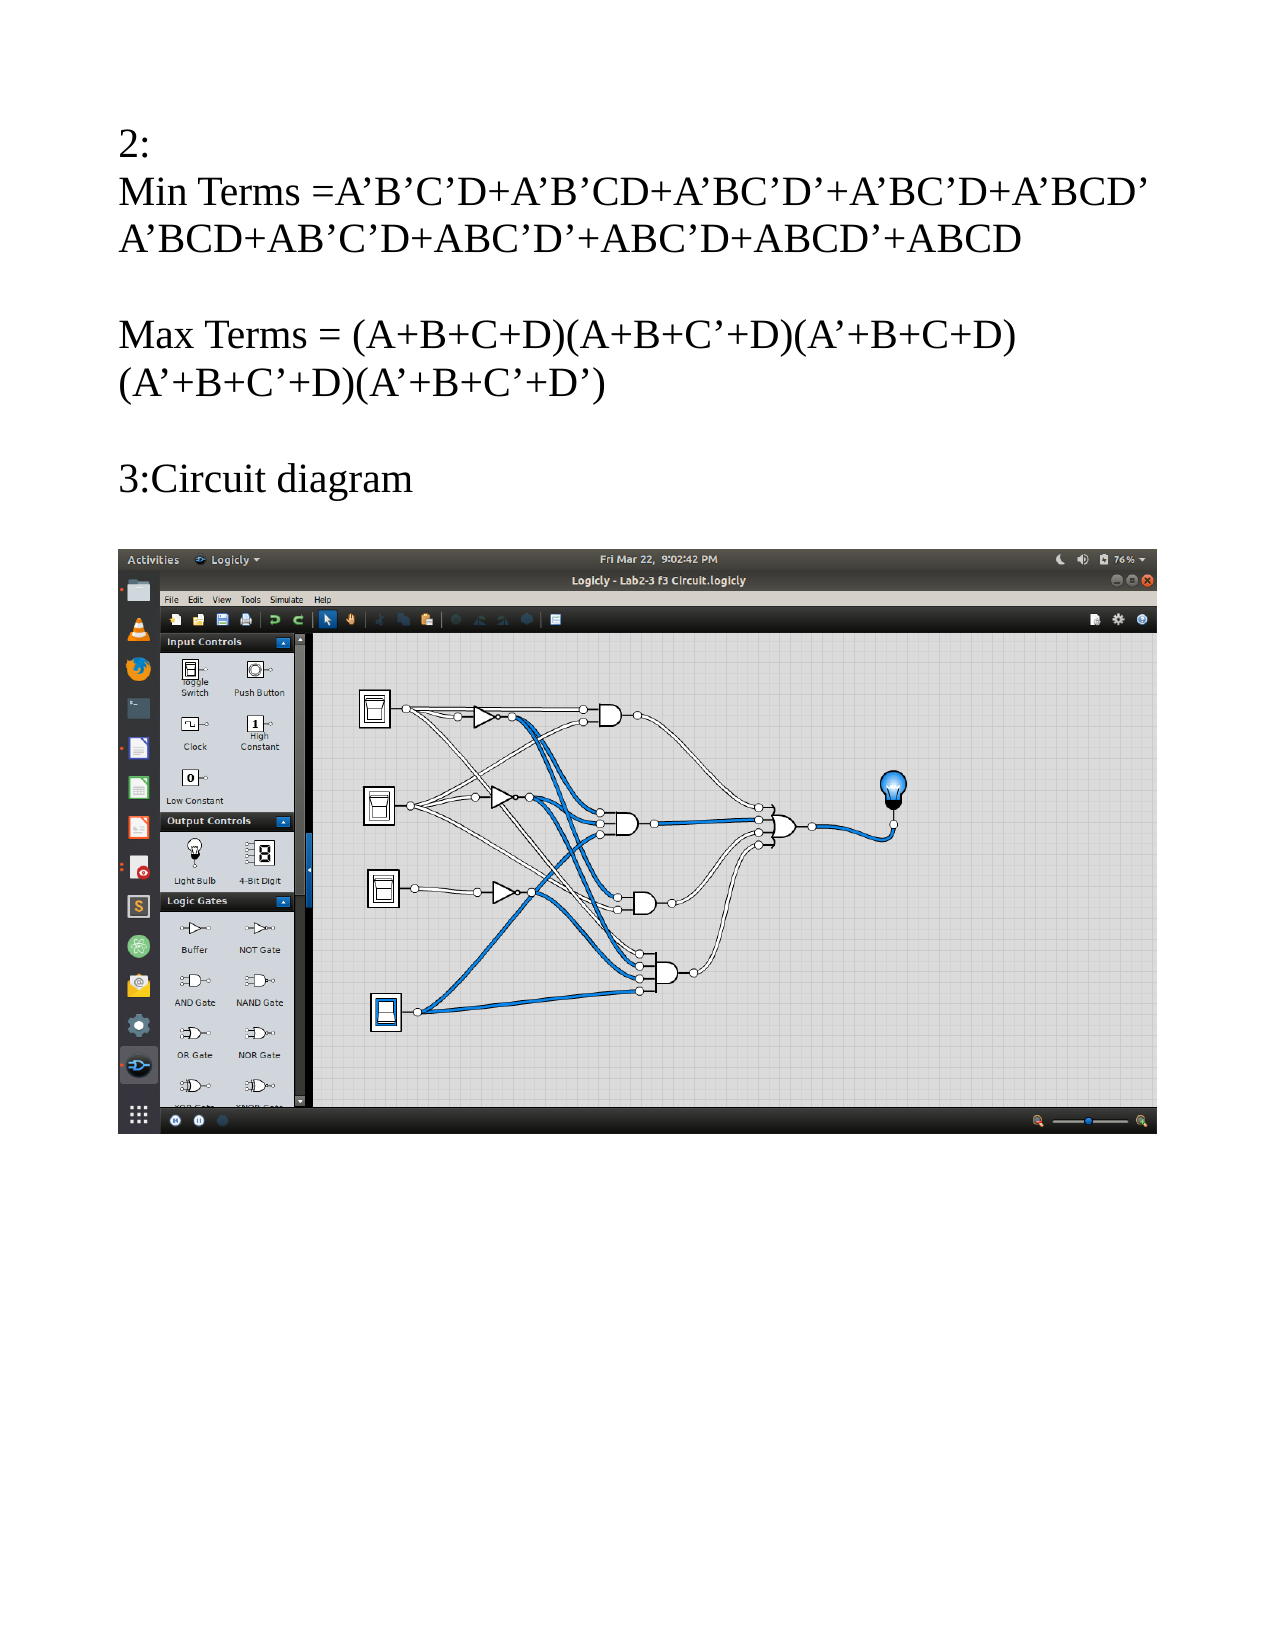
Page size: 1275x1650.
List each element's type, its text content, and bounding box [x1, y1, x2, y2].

text 3:Circuit diagram [118, 453, 1157, 501]
text Min Terms =A’B’C’D+A’B’CD+A’BC’D’+A’BC’D+A’BCD’ [118, 166, 1157, 214]
text A’BCD+AB’C’D+ABC’D’+ABC’D+ABCD’+ABCD [118, 214, 1157, 262]
text Max Terms = (A+B+C+D)(A+B+C’+D)(A’+B+C+D) [118, 310, 1157, 358]
text 2: [118, 118, 1157, 166]
picture [118, 549, 1157, 1134]
text (A’+B+C’+D)(A’+B+C’+D’) [118, 358, 1157, 406]
